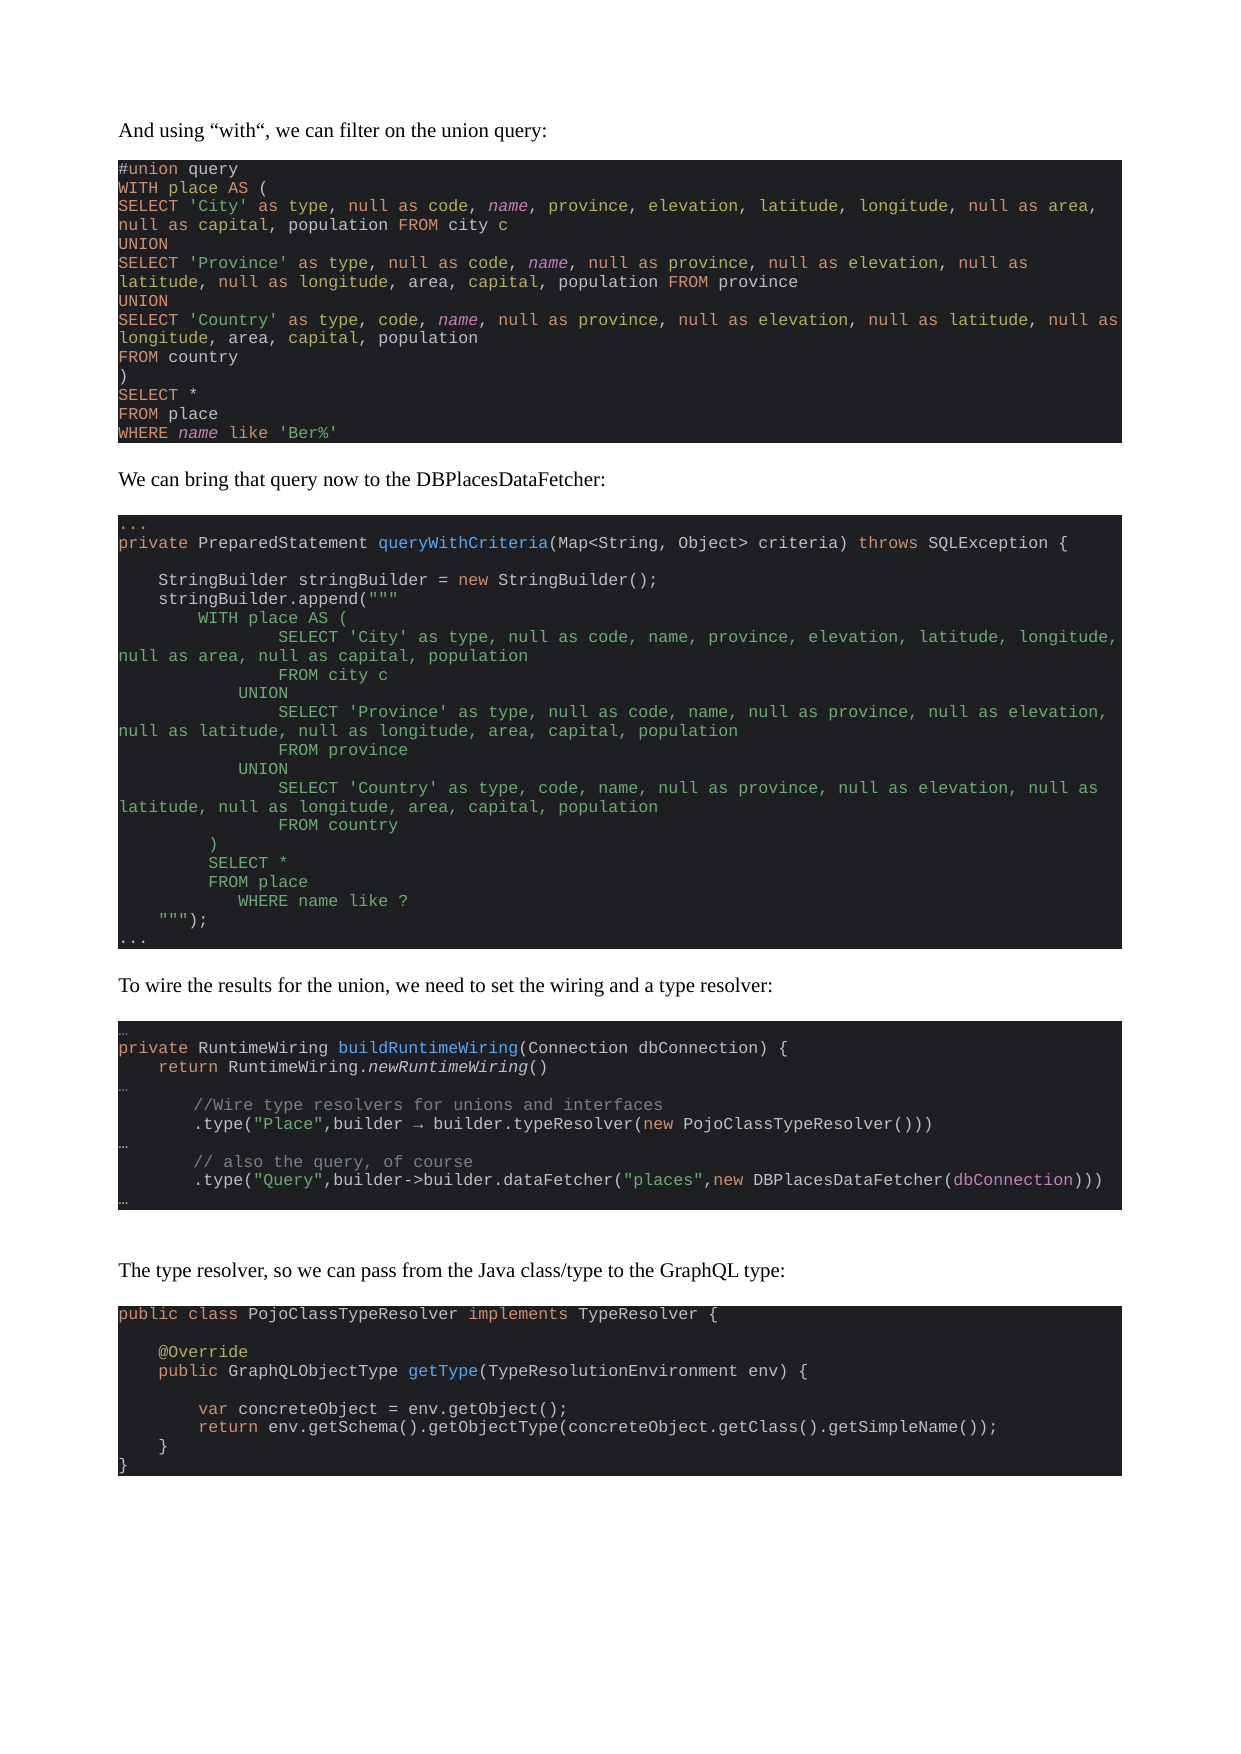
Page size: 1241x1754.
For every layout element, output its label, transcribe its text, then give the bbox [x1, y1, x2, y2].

text … [118, 1191, 1122, 1210]
text The type resolver, so we can pass from the Java class/type to the GraphQL type: [118, 1258, 1122, 1282]
text //Wire type resolvers for unions and interfaces .type("Place",builder → builder.typeResolver(new PojoClassTypeResolver())) [118, 1097, 1122, 1134]
text ... [118, 515, 1122, 534]
text To wire the results for the union, we need to set the wiring and a type resolver: [118, 973, 1122, 997]
text private RuntimeWiring buildRuntimeWiring(Connection dbConnection) { return RuntimeWiring.newRuntimeWiring() [118, 1040, 1122, 1078]
text … [118, 1078, 1122, 1097]
text // also the query, of course [118, 1153, 1122, 1172]
text … [118, 1134, 1122, 1153]
text We can bring that query now to the DBPlacesDataFetcher: [118, 467, 1122, 491]
text public class PojoClassTypeResolver implements TypeResolver { @Override public GraphQLObjectType getType(TypeResolutionEnvironment env) { var concreteObject = env.getObject(); return env.getSchema().getObjectType(concreteObject.getClass().getSimpleName()); } } [118, 1306, 1122, 1476]
text private PreparedStatement queryWithCriteria(Map<String, Object> criteria) throws SQLException { StringBuilder stringBuilder = new StringBuilder(); stringBuilder.append(""" WITH place AS ( SELECT 'City' as type, null as code, name, province, elevation, latitude, longitude, null as area, null as capital, population FROM city c UNION SELECT 'Province' as type, null as code, name, null as province, null as elevation, null as latitude, null as longitude, area, capital, population FROM province UNION SELECT 'Country' as type, code, name, null as province, null as elevation, null as latitude, null as longitude, area, capital, population FROM country ) SELECT * FROM place WHERE name like ? """); [118, 534, 1122, 930]
text And using “with“, we can filter on the union query: [118, 118, 1122, 142]
text #union query WITH place AS ( SELECT 'City' as type, null as code, name, province, elevation, latitude, longitude, null as area, null as capital, population FROM city c UNION SELECT 'Province' as type, null as code, name, null as province, null as elevation, null as latitude, null as longitude, area, capital, population FROM province UNION SELECT 'Country' as type, code, name, null as province, null as elevation, null as latitude, null as longitude, area, capital, population FROM country ) SELECT * FROM place WHERE name like 'Ber%' [118, 160, 1122, 443]
text … [118, 1021, 1122, 1040]
text ... [118, 930, 1122, 949]
text .type("Query",builder->builder.dataFetcher("places",new DBPlacesDataFetcher(dbConnection))) [118, 1172, 1122, 1191]
